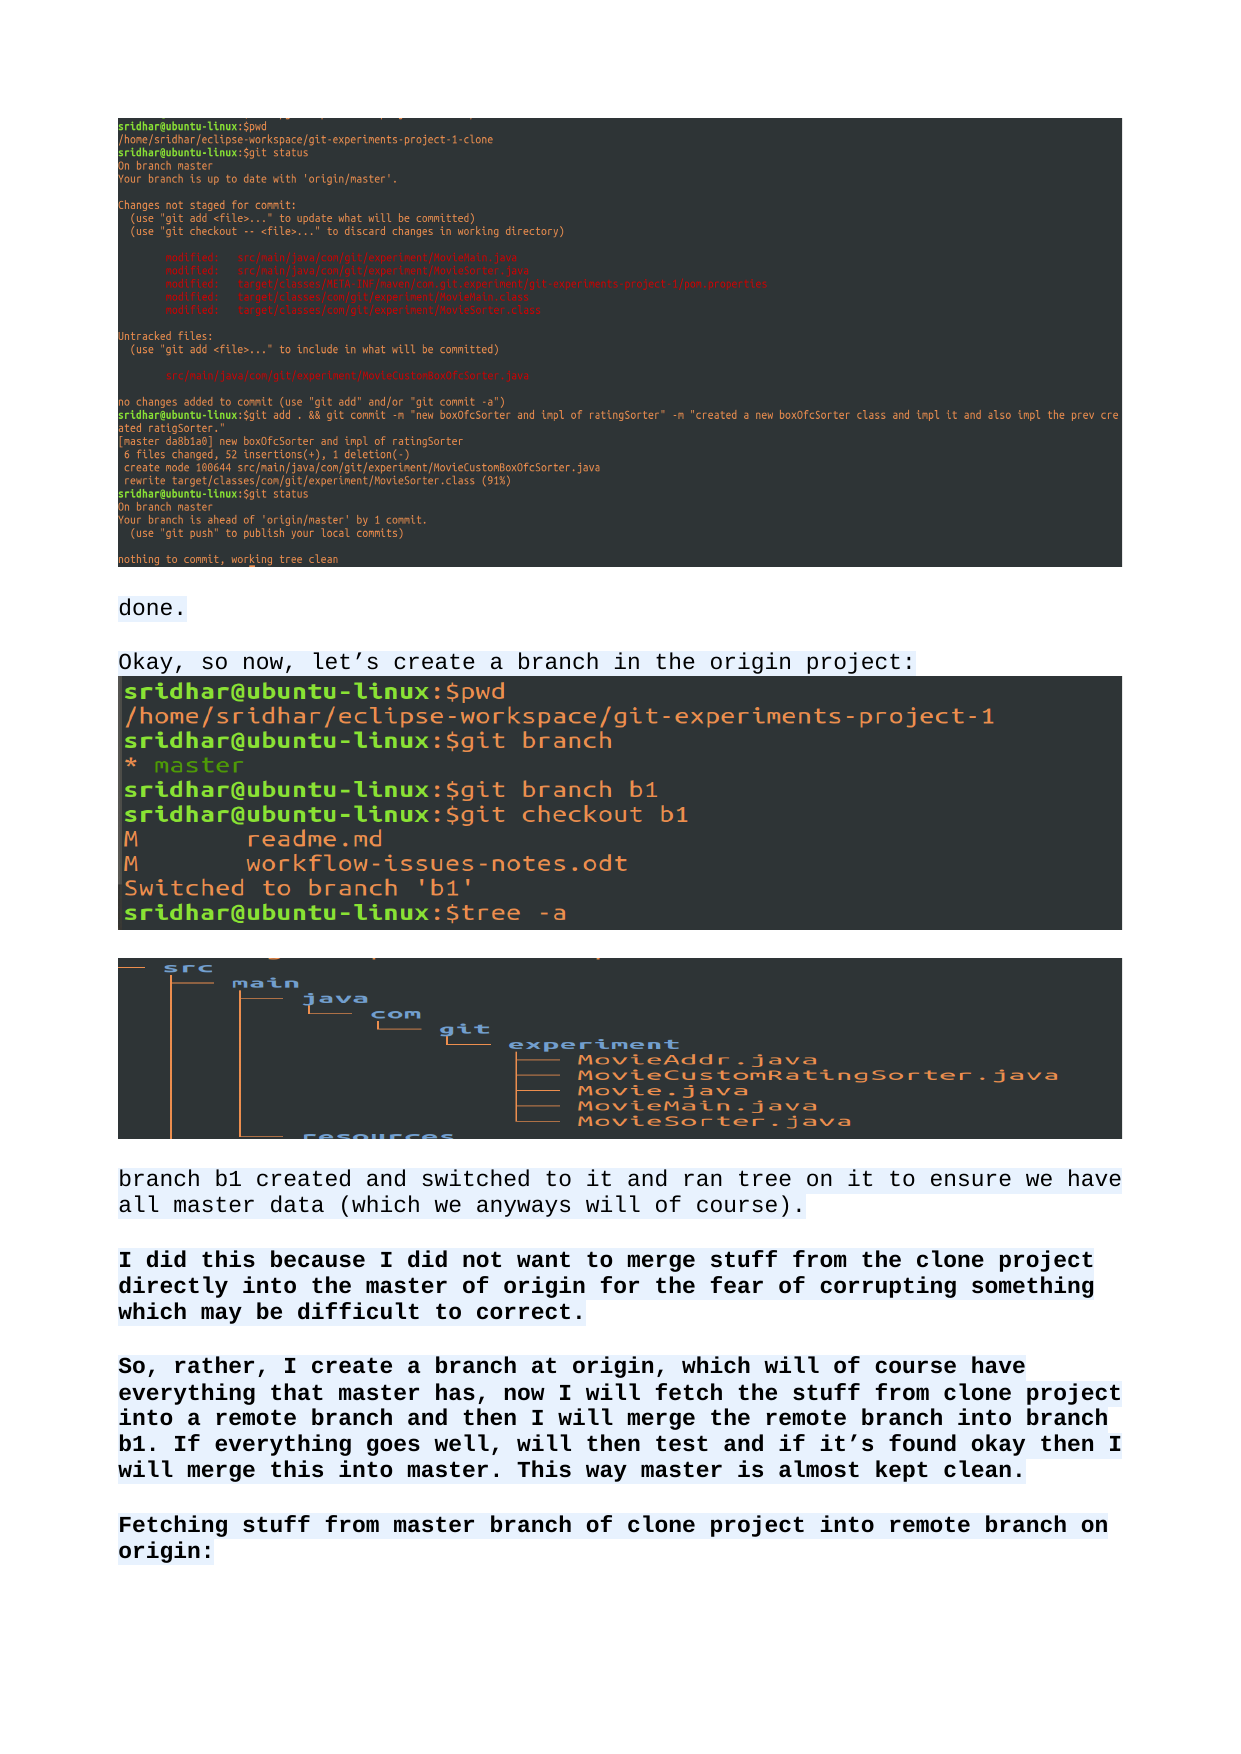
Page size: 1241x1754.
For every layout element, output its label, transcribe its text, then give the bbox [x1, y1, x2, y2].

picture [118, 676, 1123, 930]
picture [118, 958, 1123, 1139]
text done. [118, 596, 1122, 622]
text Fetching stuff from master branch of clone project into remote branch on origin: [118, 1513, 1122, 1565]
text So, rather, I create a branch at origin, which will of course have everything that master has, now I will fetch the stuff from clone project into a remote branch and then I will merge the remote branch into branch b1. If everything goes well, will then test and if it’s found okay then I will merge this into master. This way master is almost kept clean. [118, 1355, 1122, 1484]
picture [118, 118, 1123, 567]
text I did this because I did not want to merge stuff from the clone project directly into the master of origin for the fear of corrupting something which may be difficult to correct. [118, 1248, 1122, 1326]
text branch b1 created and switched to it and ran tree on it to ensure we have all master data (which we anyways will of course). [118, 1168, 1122, 1219]
text Okay, so now, let’s create a branch in the origin project: [118, 651, 1122, 676]
